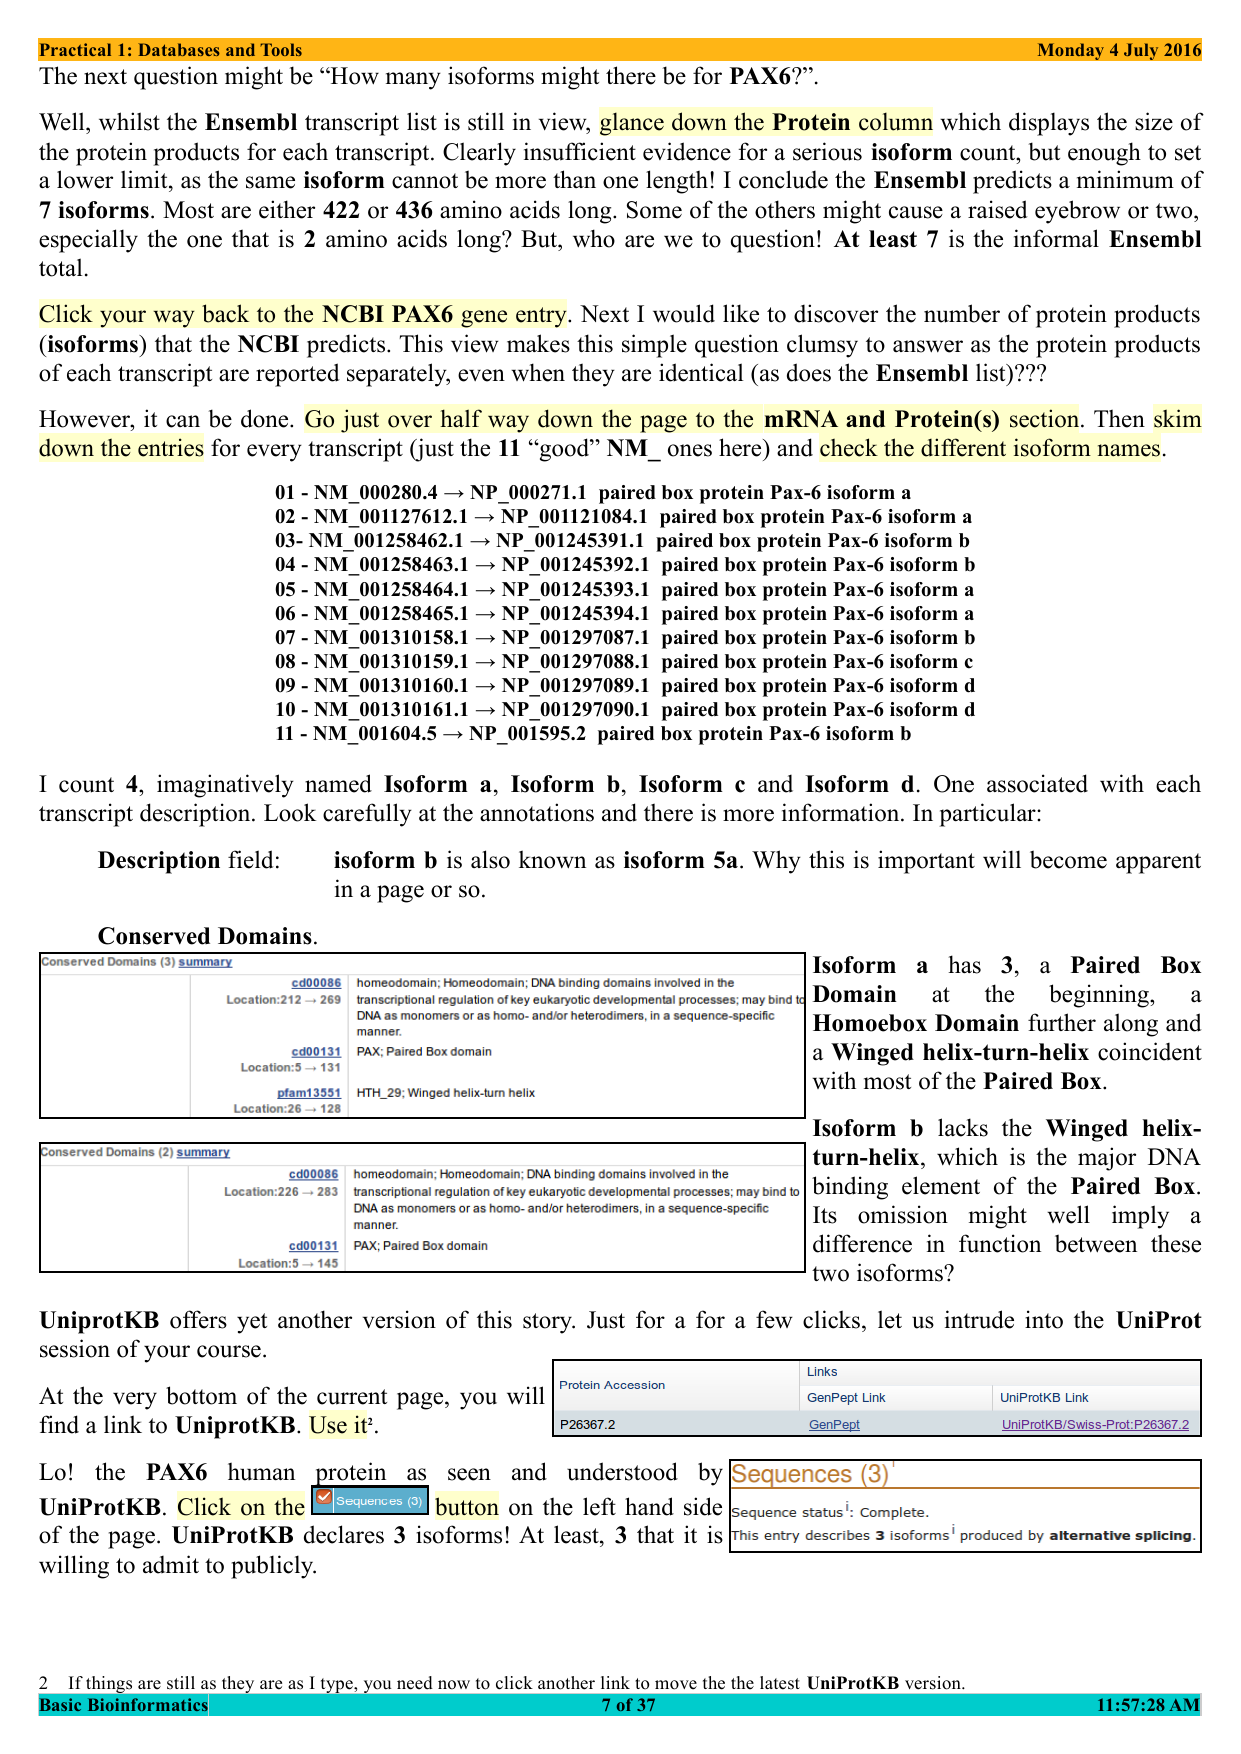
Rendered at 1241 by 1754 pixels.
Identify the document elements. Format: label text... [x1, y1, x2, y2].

text 03- NM_001258462.1 → NP_001245391.1 paired box protein Pax-6 isoform b [275, 528, 1202, 552]
text The next question might be “How many isoforms might there be for PAX6?”. [38, 61, 1202, 89]
picture [731, 1461, 1200, 1551]
text I count 4, imaginatively named Isoform a, Isoform b, Isoform c and Isoform d. One associated with each transcript description. Look carefully at the annotations and there is more information. In particular: [38, 769, 1202, 827]
text Isoform a has 3, a Paired Box Domain at the beginning, a Homoebox Domain further along and a Winged helix-turn-helix coincident with most of the Paired Box. [38, 949, 1202, 1095]
text 01 - NM_000280.4 → NP_000271.1 paired box protein Pax-6 isoform a [275, 480, 1202, 504]
text Click your way back to the NCBI PAX6 gene entry. Next I would like to discover the number of protein products (isoforms) that the NCBI predicts. This view makes this simple question clumsy to answer as the protein products of each transcript are reported separately, even when they are identical (as does the Ensembl list)??? [38, 299, 1202, 387]
text Lo! the PAX6 human protein as seen and understood by UniProtKB. Click on thebutton on the left hand side of the page. UniProtKB declares 3 isoforms! At least, 3 that it is willing to admit to publicly. [38, 1456, 1202, 1578]
text 08 - NM_001310159.1 → NP_001297088.1 paired box protein Pax-6 isoform c [275, 648, 1202, 673]
text Description field: isoform b is also known as isoform 5a. Why this is important will become apparent in a page or so. [97, 845, 1202, 903]
picture [313, 1488, 427, 1513]
picture [554, 1361, 1200, 1435]
text 09 - NM_001310160.1 → NP_001297089.1 paired box protein Pax-6 isoform d [275, 673, 1202, 697]
text 06 - NM_001258465.1 → NP_001245394.1 paired box protein Pax-6 isoform a [275, 600, 1202, 624]
text However, it can be done. Go just over half way down the page to the mRNA and Protein(s) section. Then skim down the entries for every transcript (just the 11 “good” NM_ ones here) and check the different isoform names. [38, 404, 1202, 462]
text 10 - NM_001310161.1 → NP_001297090.1 paired box protein Pax-6 isoform d [275, 697, 1202, 721]
picture [41, 1144, 804, 1271]
text 02 - NM_001127612.1 → NP_001121084.1 paired box protein Pax-6 isoform a [275, 504, 1202, 528]
text 07 - NM_001310158.1 → NP_001297087.1 paired box protein Pax-6 isoform b [275, 624, 1202, 648]
text Well, whilst the Ensembl transcript list is still in view, glance down the Protein column which displays the size of the protein products for each transcript. Clearly insufficient evidence for a serious isoform count, but enough to set a lower limit, as the same isoform cannot be more than one length! I conclude the Ensembl predicts a minimum of 7 isoforms. Most are either 422 or 436 amino acids long. Some of the others might cause a raised eyebrow or two, especially the one that is 2 amino acids long? But, who are we to question! At least 7 is the informal Ensembl total. [38, 107, 1202, 282]
text UniprotKB offers yet another version of this story. Just for a for a few clicks, let us intrude into the UniProt session of your course. [38, 1305, 1202, 1363]
text At the very bottom of the current page, you will find a link to UniprotKB. Use it. [38, 1381, 1202, 1439]
picture [41, 954, 804, 1117]
text Isoform b lacks the Winged helix-turn-helix, which is the major DNA binding element of the Paired Box. Its omission might well imply a difference in function between these two isoforms? [38, 1113, 1202, 1287]
text If things are still as they are as I type, you need now to click another link to move the the latest UniProtKB version. [38, 1671, 1202, 1693]
text Conserved Domains. [97, 921, 1202, 949]
text 11 - NM_001604.5 → NP_001595.2 paired box protein Pax-6 isoform b [275, 721, 1202, 745]
text 04 - NM_001258463.1 → NP_001245392.1 paired box protein Pax-6 isoform b [275, 552, 1202, 576]
text 05 - NM_001258464.1 → NP_001245393.1 paired box protein Pax-6 isoform a [275, 576, 1202, 600]
